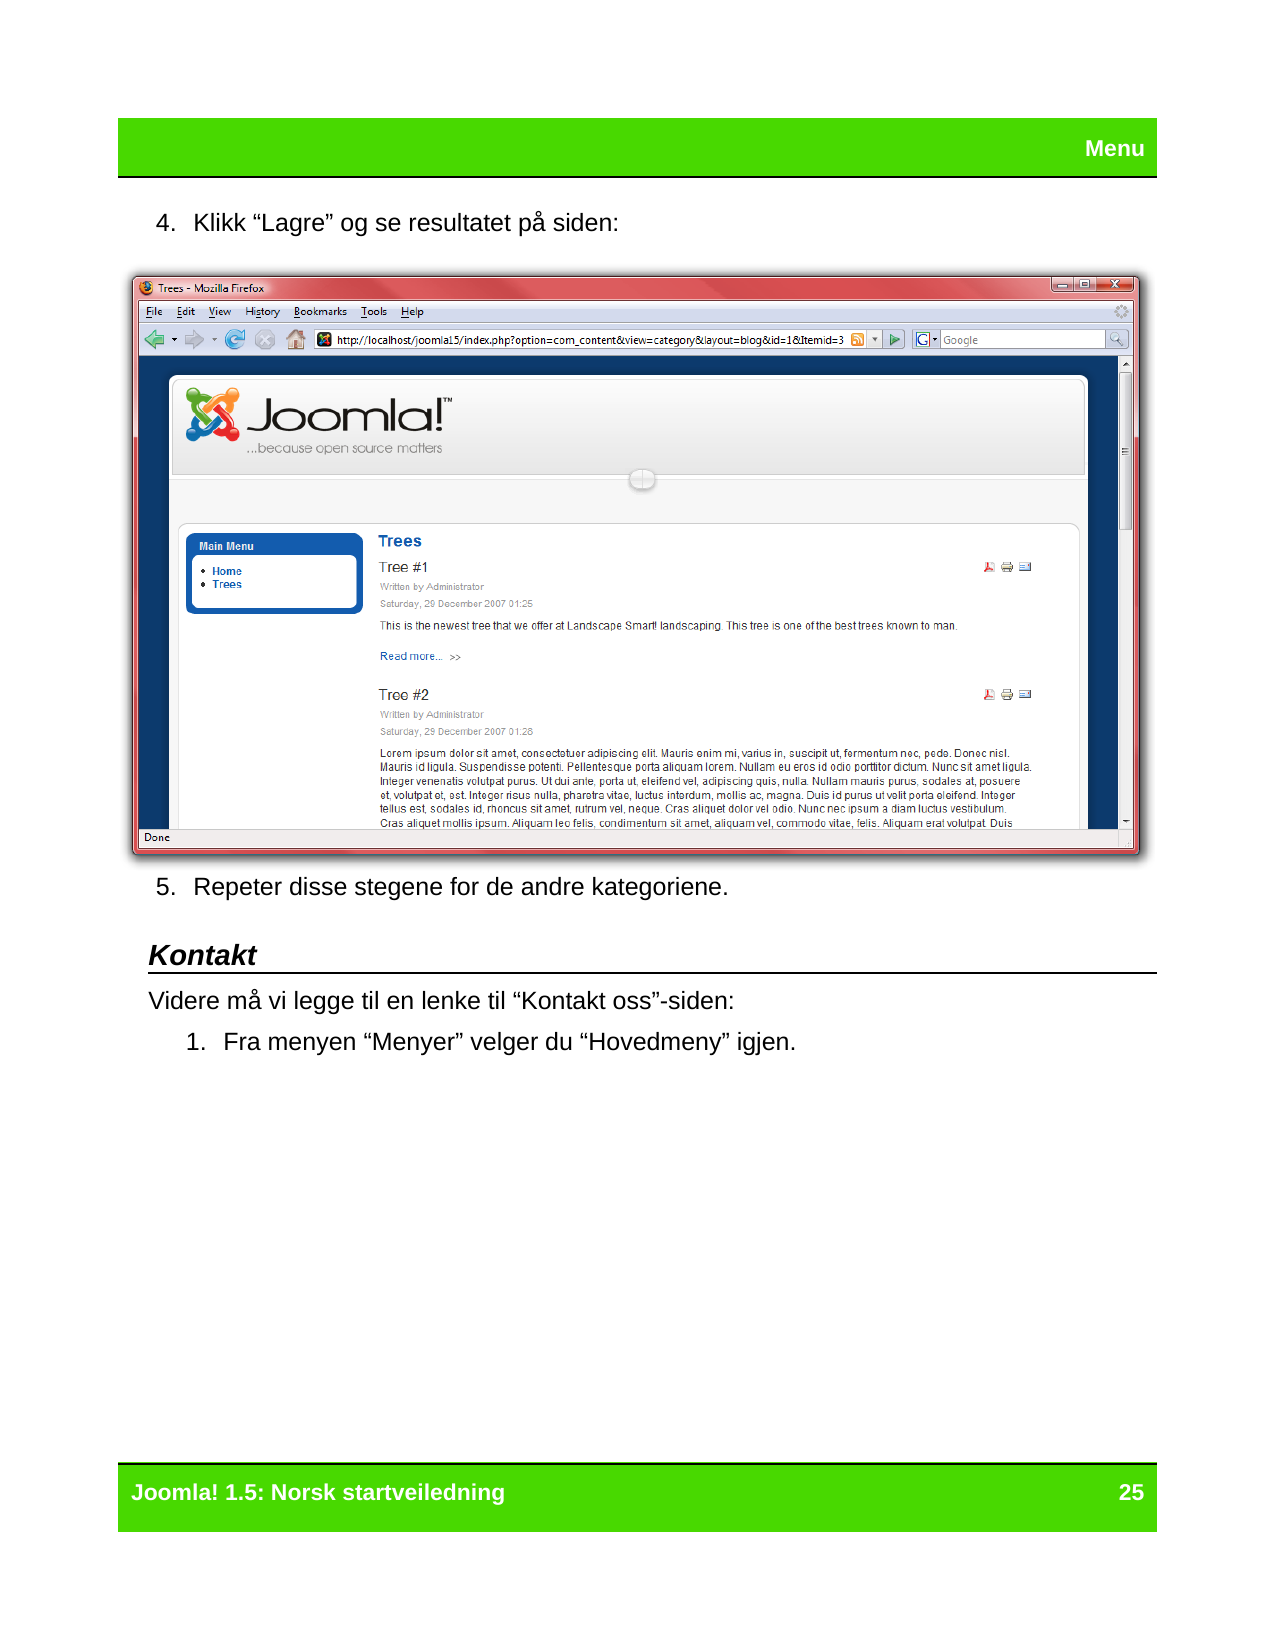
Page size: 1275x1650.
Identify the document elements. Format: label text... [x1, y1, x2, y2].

text Videre må vi legge til en lenke til “Kontakt oss”-siden: [148, 986, 1157, 1015]
picture [119, 263, 1156, 871]
list Klikk “Lagre” og se resultatet på siden: [156, 208, 1157, 237]
subtitle Kontakt [148, 938, 1157, 972]
list [156, 249, 1157, 262]
list Repeter disse stegene for de andre kategoriene. [156, 872, 1157, 901]
list Fra menyen “Menyer” velger du “Hovedmeny” igjen. [186, 1027, 1157, 1056]
